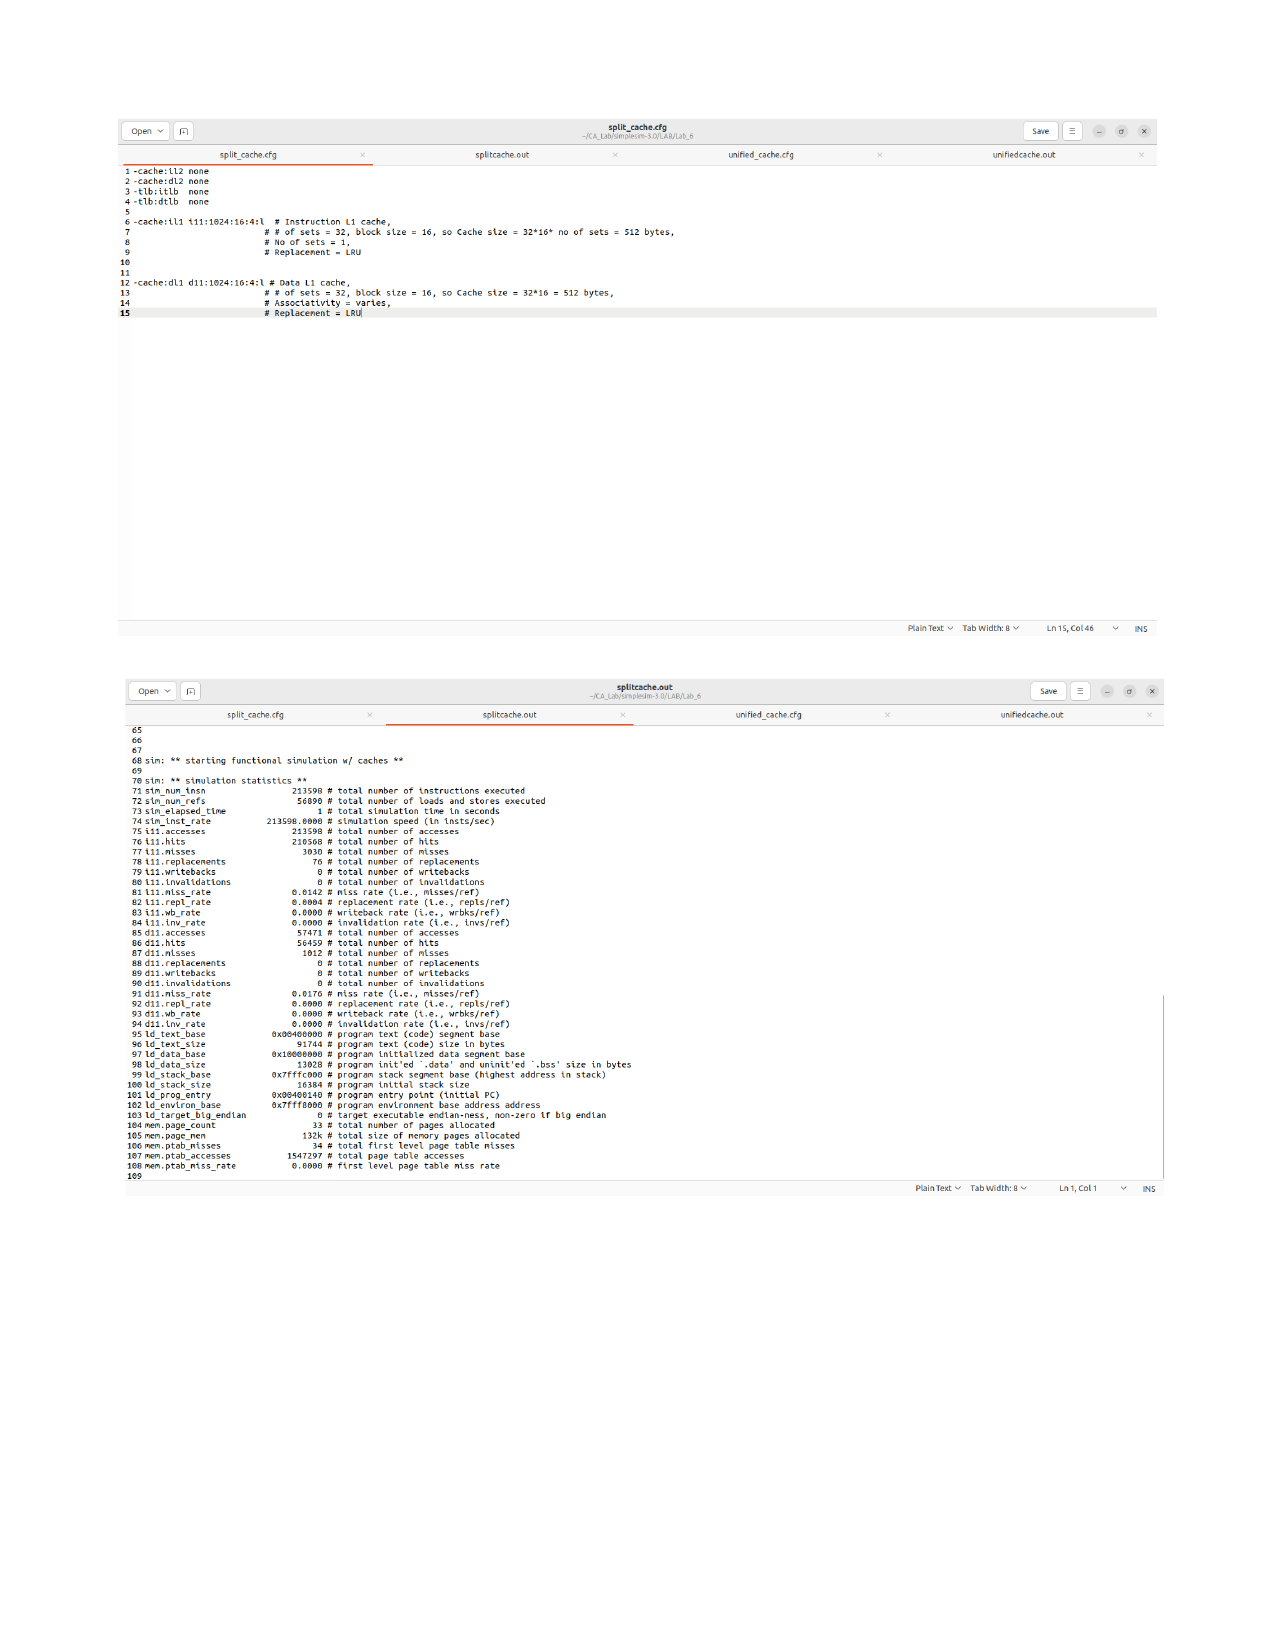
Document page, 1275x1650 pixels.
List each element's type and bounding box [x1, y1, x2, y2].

picture [125, 678, 1165, 1196]
picture [118, 118, 1157, 636]
